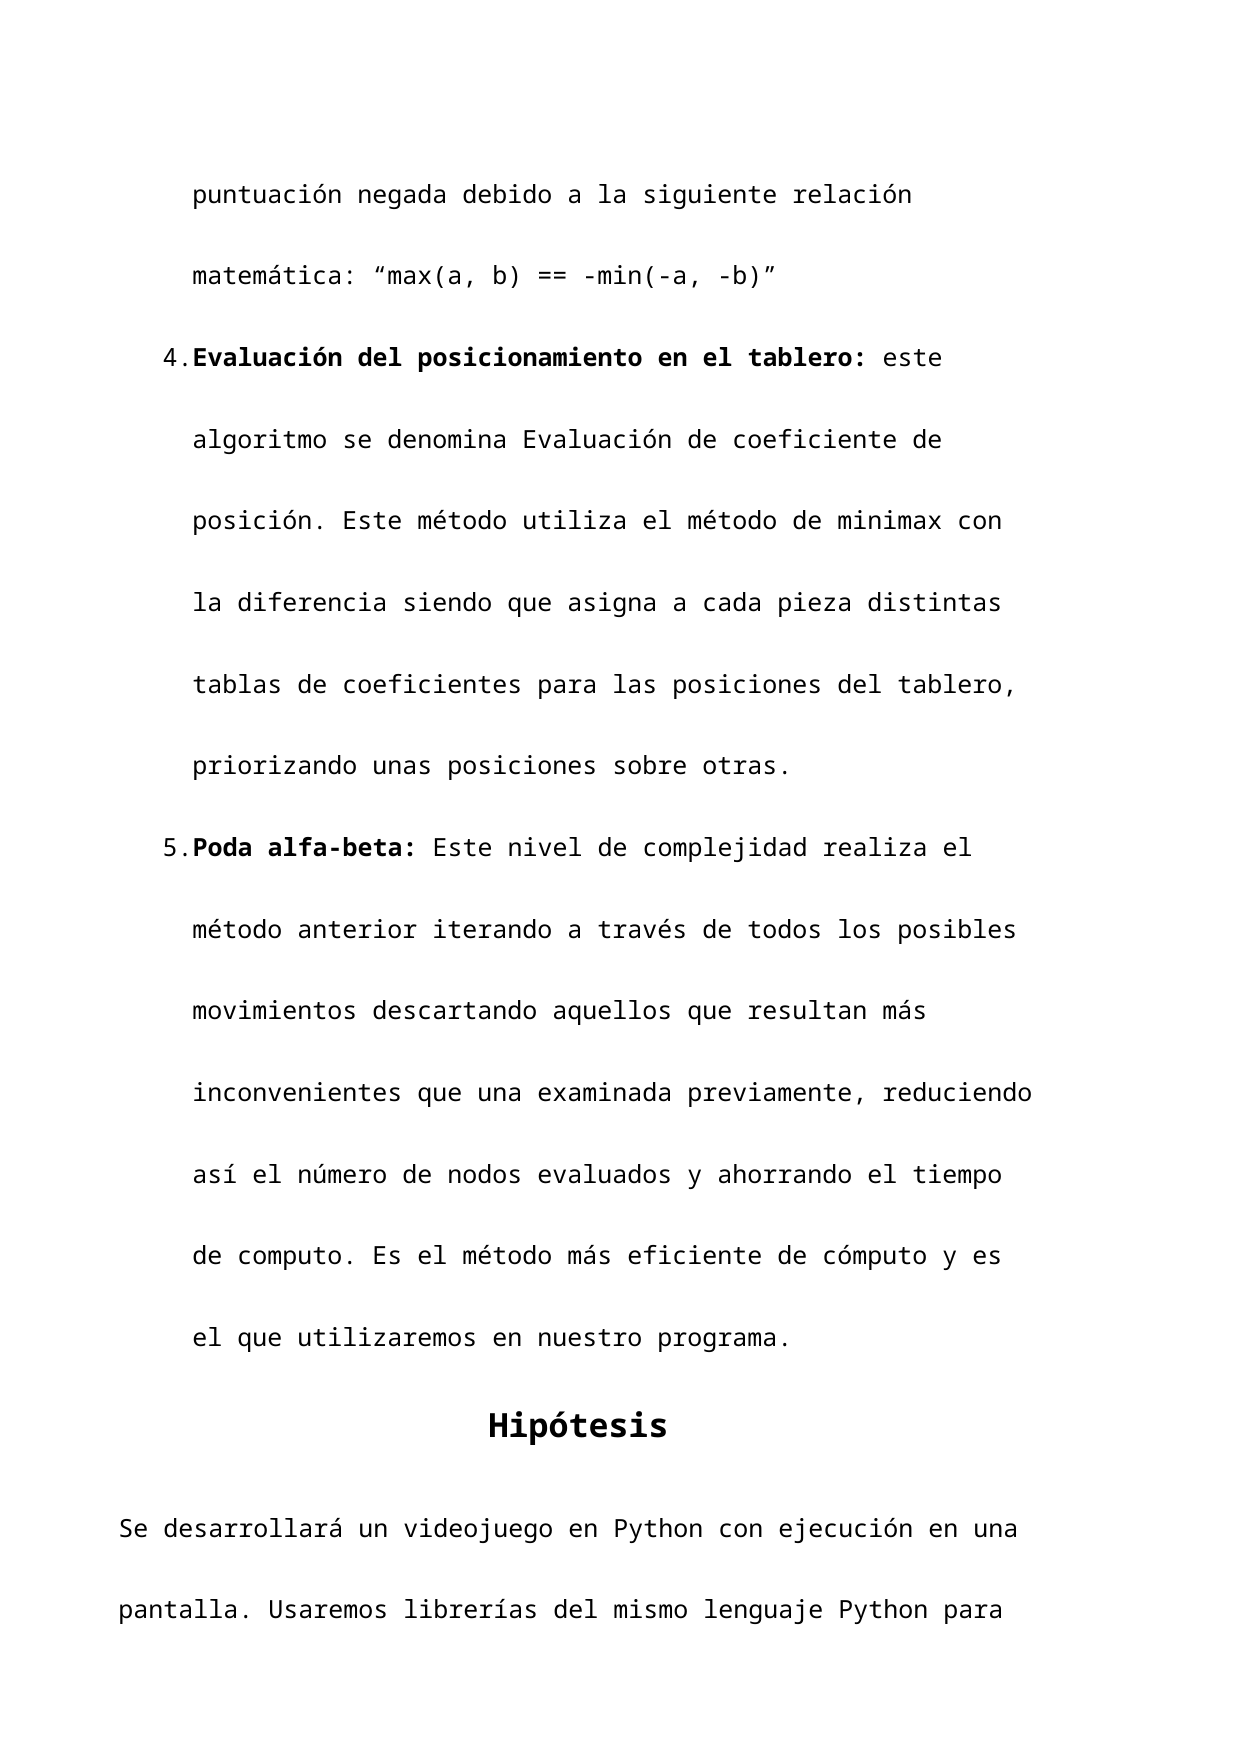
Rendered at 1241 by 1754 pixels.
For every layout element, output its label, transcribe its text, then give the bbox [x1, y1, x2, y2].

list Poda alfa-beta: Este nivel de complejidad realiza el método anterior iterando a través de todos los posibles movimientos descartando aquellos que resultan más inconvenientes que una examinada previamente, reduciendo así el número de nodos evaluados y ahorrando el tiempo de computo. Es el método más eficiente de cómputo y es el que utilizaremos en nuestro programa. [162, 830, 1038, 1354]
text Se desarrollará un videojuego en Python con ejecución en una pantalla. Usaremos librerías del mismo lenguaje Python para [118, 1510, 1038, 1626]
list Evaluación del posicionamiento en el tablero: este algoritmo se denomina Evaluación de coeficiente de posición. Este método utiliza el método de minimax con la diferencia siendo que asigna a cada pieza distintas tablas de coeficientes para las posiciones del tablero, priorizando unas posiciones sobre otras. [162, 340, 1038, 782]
text Hipótesis [118, 1401, 1038, 1447]
list puntuación negada debido a la siguiente relación matemática: “max(a, b) == -min(-a, -b)” [162, 176, 1038, 292]
